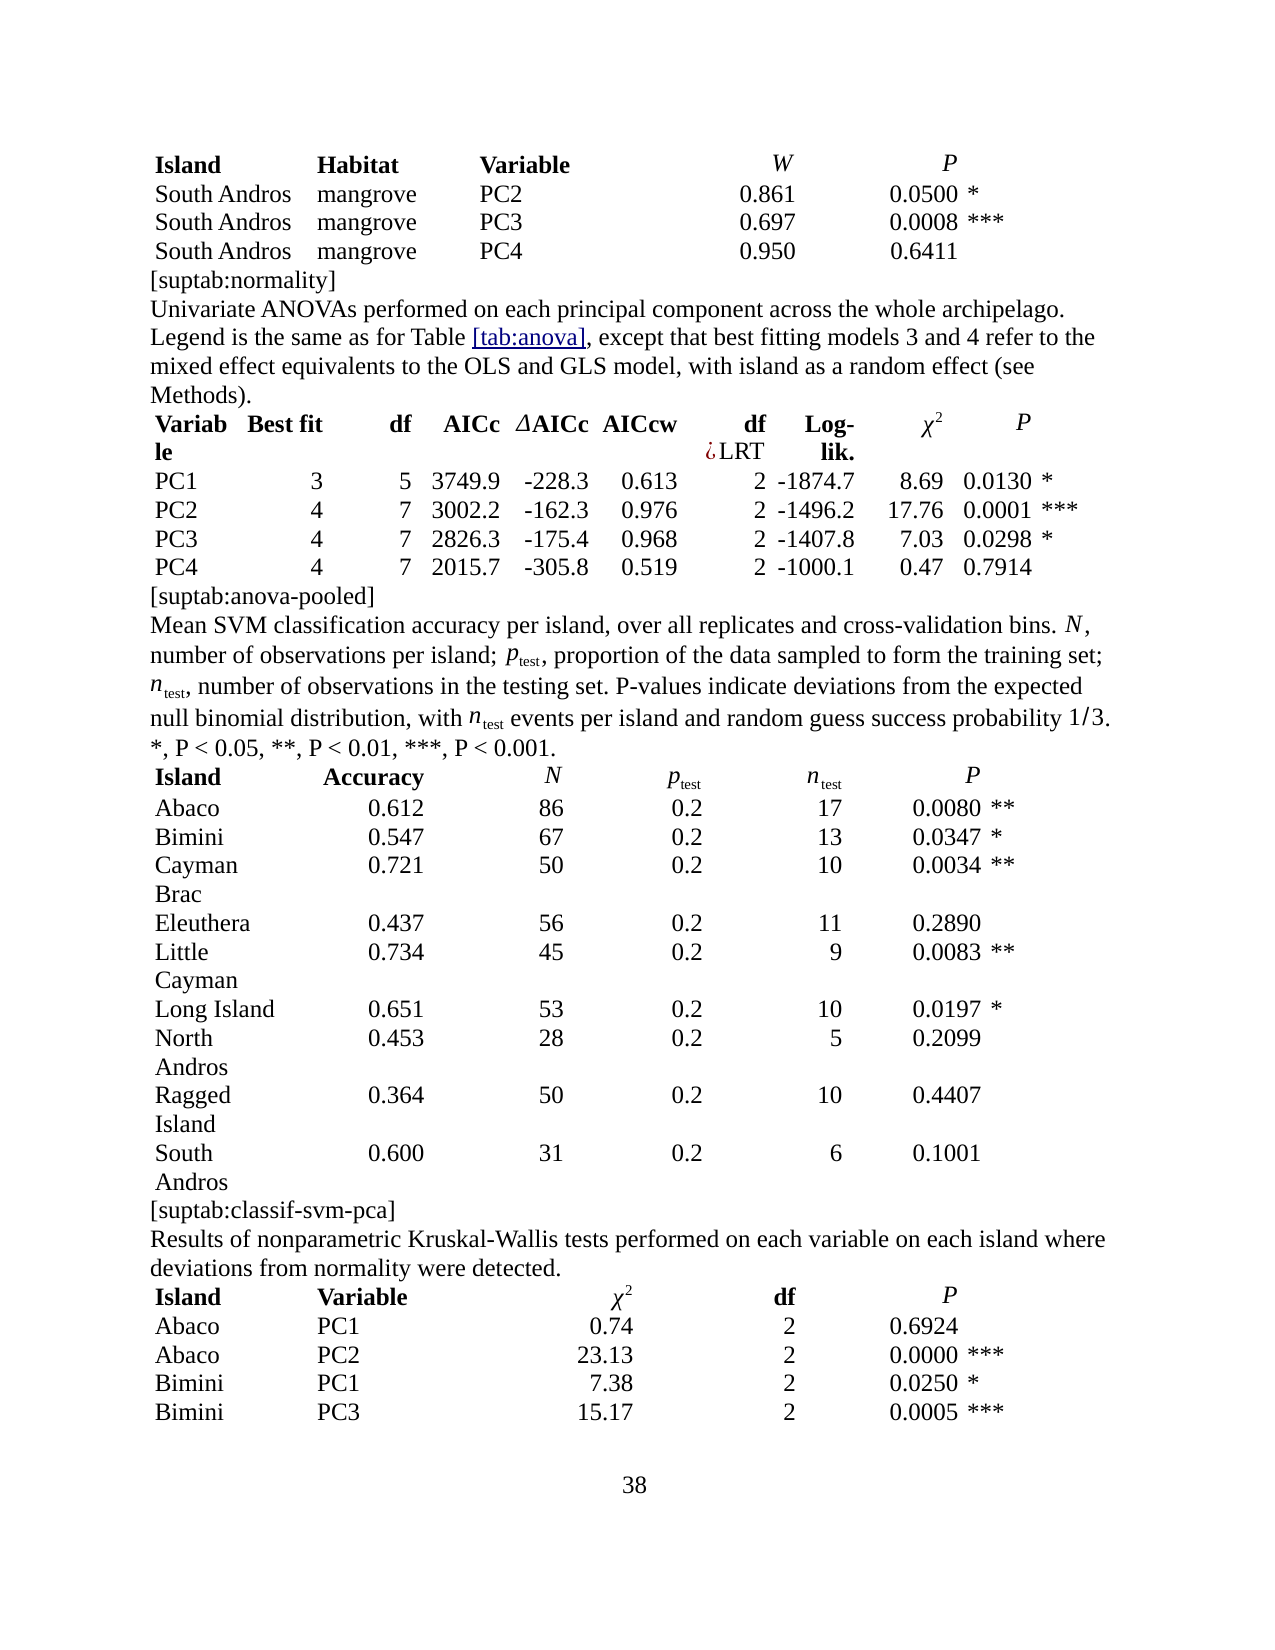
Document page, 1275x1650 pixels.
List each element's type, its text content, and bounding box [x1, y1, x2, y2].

table_header [948, 409, 1036, 466]
table_header [638, 150, 800, 179]
table_cell 2 [682, 495, 770, 524]
table_cell 17.76 [859, 495, 948, 524]
table_cell 7.03 [859, 524, 948, 552]
table_cell 2 [638, 1340, 800, 1368]
table_header [846, 762, 986, 793]
table_cell 0.697 [638, 208, 800, 236]
table_header Best fit [239, 409, 327, 466]
table_header Habitat [313, 150, 475, 179]
text [suptab:anova-pooled] [150, 581, 1125, 610]
table_cell 7 [327, 524, 416, 552]
table_cell PC3 [313, 1397, 475, 1426]
table_header Island [150, 150, 312, 179]
table_cell 0.2 [568, 822, 707, 850]
table_cell PC2 [150, 495, 238, 524]
table_cell Long Island [150, 994, 289, 1023]
table_cell ** [986, 850, 1125, 908]
table_cell 2 [682, 524, 770, 552]
text Results of nonparametric Kruskal-Wallis tests performed on each variable on each island where deviations from normality were detected. [150, 1224, 1125, 1282]
table_cell mangrove [313, 208, 475, 236]
table_cell -1496.2 [770, 495, 859, 524]
table_header AICcw [593, 409, 682, 466]
text [suptab:classif-svm-pca] [150, 1195, 1125, 1224]
table_cell 53 [429, 994, 568, 1023]
table_cell 0.600 [289, 1138, 428, 1195]
table_cell 2 [682, 466, 770, 495]
table_cell 45 [429, 937, 568, 994]
table_cell Abaco [150, 1311, 312, 1340]
text [suptab:normality] [150, 265, 1125, 294]
table_cell -1407.8 [770, 524, 859, 552]
table_cell 0.7914 [948, 553, 1036, 581]
table_cell 0.861 [638, 179, 800, 207]
table_cell 0.519 [593, 553, 682, 581]
table_cell 8.69 [859, 466, 948, 495]
table_cell -162.3 [505, 495, 593, 524]
table_header [568, 762, 707, 793]
table_cell 0.2890 [846, 908, 986, 937]
table_cell 7.38 [475, 1369, 637, 1397]
table_cell 0.2 [568, 1138, 707, 1195]
table_cell [986, 1138, 1125, 1195]
table_cell 2 [638, 1311, 800, 1340]
table_header [707, 762, 846, 793]
table_cell 4 [239, 495, 327, 524]
table_cell 2 [638, 1369, 800, 1397]
table_cell 4 [239, 524, 327, 552]
table_cell 0.721 [289, 850, 428, 908]
table_cell PC2 [313, 1340, 475, 1368]
table_header Accuracy [289, 762, 428, 793]
table_cell 0.2 [568, 937, 707, 994]
table_header [986, 762, 1125, 793]
table_cell 0.0005 [800, 1397, 962, 1426]
table_cell Bimini [150, 1397, 312, 1426]
table_cell 0.6411 [800, 236, 962, 265]
table_cell Ragged Island [150, 1080, 289, 1138]
table_cell 0.6924 [800, 1311, 962, 1340]
table_cell 0.734 [289, 937, 428, 994]
table_cell 10 [707, 1080, 846, 1138]
table_cell 0.976 [593, 495, 682, 524]
table_cell -175.4 [505, 524, 593, 552]
table_cell 0.0080 [846, 793, 986, 822]
table_cell 31 [429, 1138, 568, 1195]
table_cell [963, 1311, 1125, 1340]
table_header df [682, 409, 770, 466]
table_cell 0.2 [568, 908, 707, 937]
table_cell 0.2099 [846, 1023, 986, 1080]
table_cell 0.1001 [846, 1138, 986, 1195]
table_cell 0.47 [859, 553, 948, 581]
table_cell 0.0008 [800, 208, 962, 236]
table_cell 0.968 [593, 524, 682, 552]
table_cell PC3 [475, 208, 637, 236]
table_cell PC1 [150, 466, 238, 495]
table_cell PC2 [475, 179, 637, 207]
table_cell -228.3 [505, 466, 593, 495]
table_cell 4 [239, 553, 327, 581]
table_cell [1036, 553, 1125, 581]
table_cell 0.0034 [846, 850, 986, 908]
table_header AICc [505, 409, 593, 466]
table_cell PC4 [475, 236, 637, 265]
table_cell 7 [327, 495, 416, 524]
table_cell South Andros [150, 179, 312, 207]
table_cell South Andros [150, 1138, 289, 1195]
table_cell 23.13 [475, 1340, 637, 1368]
table_cell mangrove [313, 236, 475, 265]
table_cell 0.2 [568, 850, 707, 908]
table_cell 3002.2 [416, 495, 504, 524]
table_header [859, 409, 948, 466]
table_cell [986, 1080, 1125, 1138]
table_cell 0.0500 [800, 179, 962, 207]
table_cell Cayman Brac [150, 850, 289, 908]
table_cell -1000.1 [770, 553, 859, 581]
table_cell 0.612 [289, 793, 428, 822]
table_cell 0.2 [568, 1023, 707, 1080]
table_header [429, 762, 568, 793]
table_cell 0.4407 [846, 1080, 986, 1138]
table_header [475, 1282, 637, 1311]
table_header df [327, 409, 416, 466]
table_cell ** [986, 937, 1125, 994]
table_cell 0.2 [568, 1080, 707, 1138]
table_cell 0.453 [289, 1023, 428, 1080]
table_cell Abaco [150, 1340, 312, 1368]
table_header df [638, 1282, 800, 1311]
table_cell North Andros [150, 1023, 289, 1080]
table_header [800, 150, 962, 179]
table_cell 86 [429, 793, 568, 822]
table_cell 28 [429, 1023, 568, 1080]
table_cell 0.0001 [948, 495, 1036, 524]
table_cell 2015.7 [416, 553, 504, 581]
table_cell 5 [327, 466, 416, 495]
table_cell 67 [429, 822, 568, 850]
table_header [963, 150, 1125, 179]
table_cell 0.0250 [800, 1369, 962, 1397]
table_cell 7 [327, 553, 416, 581]
table_cell PC1 [313, 1311, 475, 1340]
table_cell 2 [682, 553, 770, 581]
table_cell 2826.3 [416, 524, 504, 552]
table_header [1036, 409, 1125, 466]
table_cell * [986, 822, 1125, 850]
table_cell 2 [638, 1397, 800, 1426]
table_cell -305.8 [505, 553, 593, 581]
text Univariate ANOVAs performed on each principal component across the whole archipelago. Legend is the same as for Table [tab:anova], except that best fitting models 3 and 4 refer to the mixed effect equivalents to the OLS and GLS model, with island as a random effect (see Methods). [150, 294, 1125, 409]
table_cell South Andros [150, 236, 312, 265]
table_cell * [963, 1369, 1125, 1397]
table_cell PC1 [313, 1369, 475, 1397]
table_cell 0.2 [568, 793, 707, 822]
table_header Variable [475, 150, 637, 179]
table_header [800, 1282, 962, 1311]
table_header Island [150, 762, 289, 793]
table_cell 10 [707, 850, 846, 908]
table_header Island [150, 1282, 312, 1311]
table_cell 5 [707, 1023, 846, 1080]
table_cell * [986, 994, 1125, 1023]
table_header Log-lik. [770, 409, 859, 466]
table_cell 6 [707, 1138, 846, 1195]
table_cell Abaco [150, 793, 289, 822]
table_cell PC3 [150, 524, 238, 552]
table_cell 0.0197 [846, 994, 986, 1023]
table_cell 3749.9 [416, 466, 504, 495]
table_cell 9 [707, 937, 846, 994]
table_cell [986, 1023, 1125, 1080]
table_cell *** [1036, 495, 1125, 524]
table_cell * [1036, 466, 1125, 495]
table_header Variable [313, 1282, 475, 1311]
table_cell 0.364 [289, 1080, 428, 1138]
table_cell 13 [707, 822, 846, 850]
table_cell * [1036, 524, 1125, 552]
table_cell 3 [239, 466, 327, 495]
table_cell 0.0298 [948, 524, 1036, 552]
table_header Variable [150, 409, 238, 466]
table_cell 0.0000 [800, 1340, 962, 1368]
table_cell mangrove [313, 179, 475, 207]
table_cell 0.74 [475, 1311, 637, 1340]
table_cell 50 [429, 1080, 568, 1138]
table_cell 10 [707, 994, 846, 1023]
table_cell 0.437 [289, 908, 428, 937]
table_cell Little Cayman [150, 937, 289, 994]
table_cell 0.2 [568, 994, 707, 1023]
table_cell Eleuthera [150, 908, 289, 937]
table_cell *** [963, 1397, 1125, 1426]
table_cell -1874.7 [770, 466, 859, 495]
table_cell [963, 236, 1125, 265]
table_cell 0.651 [289, 994, 428, 1023]
text Mean SVM classification accuracy per island, over all replicates and cross-validation bins. , number of observations per island; , proportion of the data sampled to form the training set; , number of observations in the testing set. P-values indicate deviations from the expected null binomial distribution, with events per island and random guess success probability . *, P < 0.05, **, P < 0.01, ***, P < 0.001. [150, 610, 1125, 762]
table_cell *** [963, 208, 1125, 236]
table_cell 0.0083 [846, 937, 986, 994]
table_header AICc [416, 409, 504, 466]
table_cell 15.17 [475, 1397, 637, 1426]
table_cell ** [986, 793, 1125, 822]
table_cell 0.0347 [846, 822, 986, 850]
table_cell *** [963, 1340, 1125, 1368]
table_cell 56 [429, 908, 568, 937]
table_cell Bimini [150, 1369, 312, 1397]
table_header [963, 1282, 1125, 1311]
table_cell * [963, 179, 1125, 207]
table_cell 0.547 [289, 822, 428, 850]
table_cell [986, 908, 1125, 937]
table_cell 0.0130 [948, 466, 1036, 495]
table_cell 50 [429, 850, 568, 908]
table_cell 17 [707, 793, 846, 822]
table_cell 11 [707, 908, 846, 937]
table_cell Bimini [150, 822, 289, 850]
table_cell PC4 [150, 553, 238, 581]
table_cell 0.950 [638, 236, 800, 265]
table_cell 0.613 [593, 466, 682, 495]
table_cell South Andros [150, 208, 312, 236]
